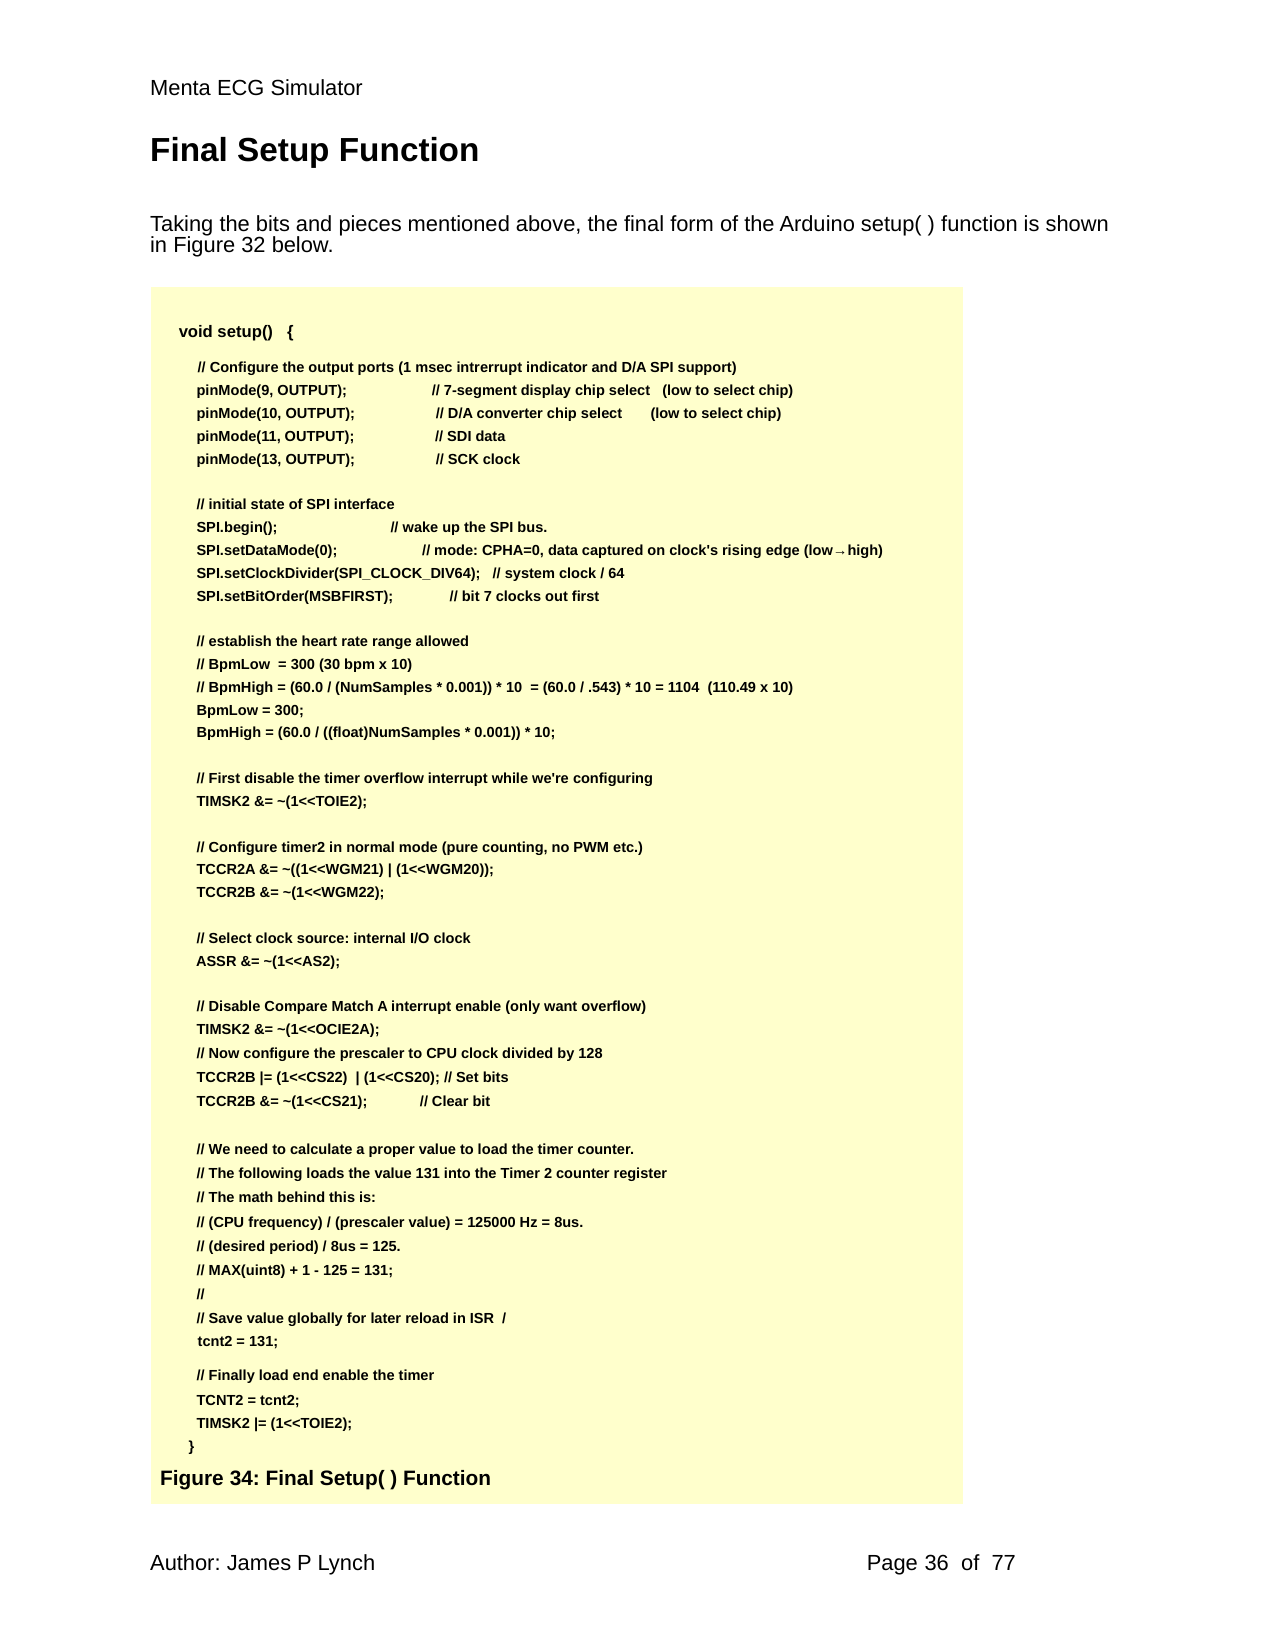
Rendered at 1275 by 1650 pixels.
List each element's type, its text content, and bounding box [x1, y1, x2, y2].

text BpmLow = 300; [188, 701, 963, 718]
text SPI.setClockDivider(SPI_CLOCK_DIV64); // system clock / 64 [188, 564, 963, 581]
text TCCR2B &= ~(1<<WGM22); [188, 884, 963, 901]
text TCCR2B |= (1<<CS22) | (1<<CS20); // Set bits [188, 1068, 963, 1086]
text // The math behind this is: [188, 1188, 963, 1206]
text BpmHigh = (60.0 / ((float)NumSamples * 0.001)) * 10; [188, 724, 963, 741]
text // Configure timer2 in normal mode (pure counting, no PWM etc.) [188, 838, 963, 855]
text // Select clock source: internal I/O clock [188, 929, 963, 946]
text // BpmHigh = (60.0 / (NumSamples * 0.001)) * 10 = (60.0 / .543) * 10 = 1104 (110.49 x 10) [188, 678, 963, 695]
text TCCR2A &= ~((1<<WGM21) | (1<<WGM20)); [188, 861, 963, 878]
text // establish the heart rate range allowed [188, 633, 963, 650]
text // Now configure the prescaler to CPU clock divided by 128 [188, 1043, 963, 1062]
text // Finally load end enable the timer [188, 1366, 963, 1384]
text tcnt2 = 131; [188, 1329, 963, 1350]
text // (desired period) / 8us = 125. [188, 1236, 963, 1254]
text ASSR &= ~(1<<AS2); [188, 952, 963, 969]
text // Configure the output ports (1 msec intrerrupt indicator and D/A SPI support) [188, 357, 963, 376]
text Taking the bits and pieces mentioned above, the final form of the Arduino setup( ) function is shown in Figure 32 below. [150, 215, 1124, 257]
text TCNT2 = tcnt2; [188, 1390, 963, 1408]
text // (CPU frequency) / (prescaler value) = 125000 Hz = 8us. [188, 1212, 963, 1230]
text Figure : Final Setup( ) Function [151, 1468, 963, 1489]
text SPI.setDataMode(0); // mode: CPHA=0, data captured on clock's rising edge (low→high) [188, 542, 963, 558]
text // MAX(uint8) + 1 - 125 = 131; [188, 1260, 963, 1278]
subtitle Final Setup Function [150, 130, 1124, 169]
text } [188, 1435, 963, 1456]
text TIMSK2 |= (1<<TOIE2); [188, 1414, 963, 1432]
text SPI.setBitOrder(MSBFIRST); // bit 7 clocks out first [188, 587, 963, 604]
text SPI.begin(); // wake up the SPI bus. [188, 519, 963, 536]
text TCCR2B &= ~(1<<CS21); // Clear bit [188, 1092, 963, 1110]
text pinMode(10, OUTPUT); // D/A converter chip select (low to select chip) [188, 405, 963, 422]
text pinMode(13, OUTPUT); // SCK clock [188, 450, 963, 467]
text // The following loads the value 131 into the Timer 2 counter register [188, 1164, 963, 1182]
text // Save value globally for later reload in ISR / [188, 1308, 963, 1326]
text // initial state of SPI interface [188, 496, 963, 513]
text // First disable the timer overflow interrupt while we're configuring [188, 770, 963, 787]
text // Disable Compare Match A interrupt enable (only want overflow) [188, 998, 963, 1015]
text // BpmLow = 300 (30 bpm x 10) [188, 656, 963, 672]
text void setup() { [151, 320, 963, 341]
text TIMSK2 &= ~(1<<OCIE2A); [188, 1021, 963, 1037]
text pinMode(9, OUTPUT); // 7-segment display chip select (low to select chip) [188, 382, 963, 399]
text TIMSK2 &= ~(1<<TOIE2); [188, 793, 963, 809]
text // [188, 1284, 963, 1302]
text pinMode(11, OUTPUT); // SDI data [188, 428, 963, 444]
text // We need to calculate a proper value to load the timer counter. [188, 1140, 963, 1158]
